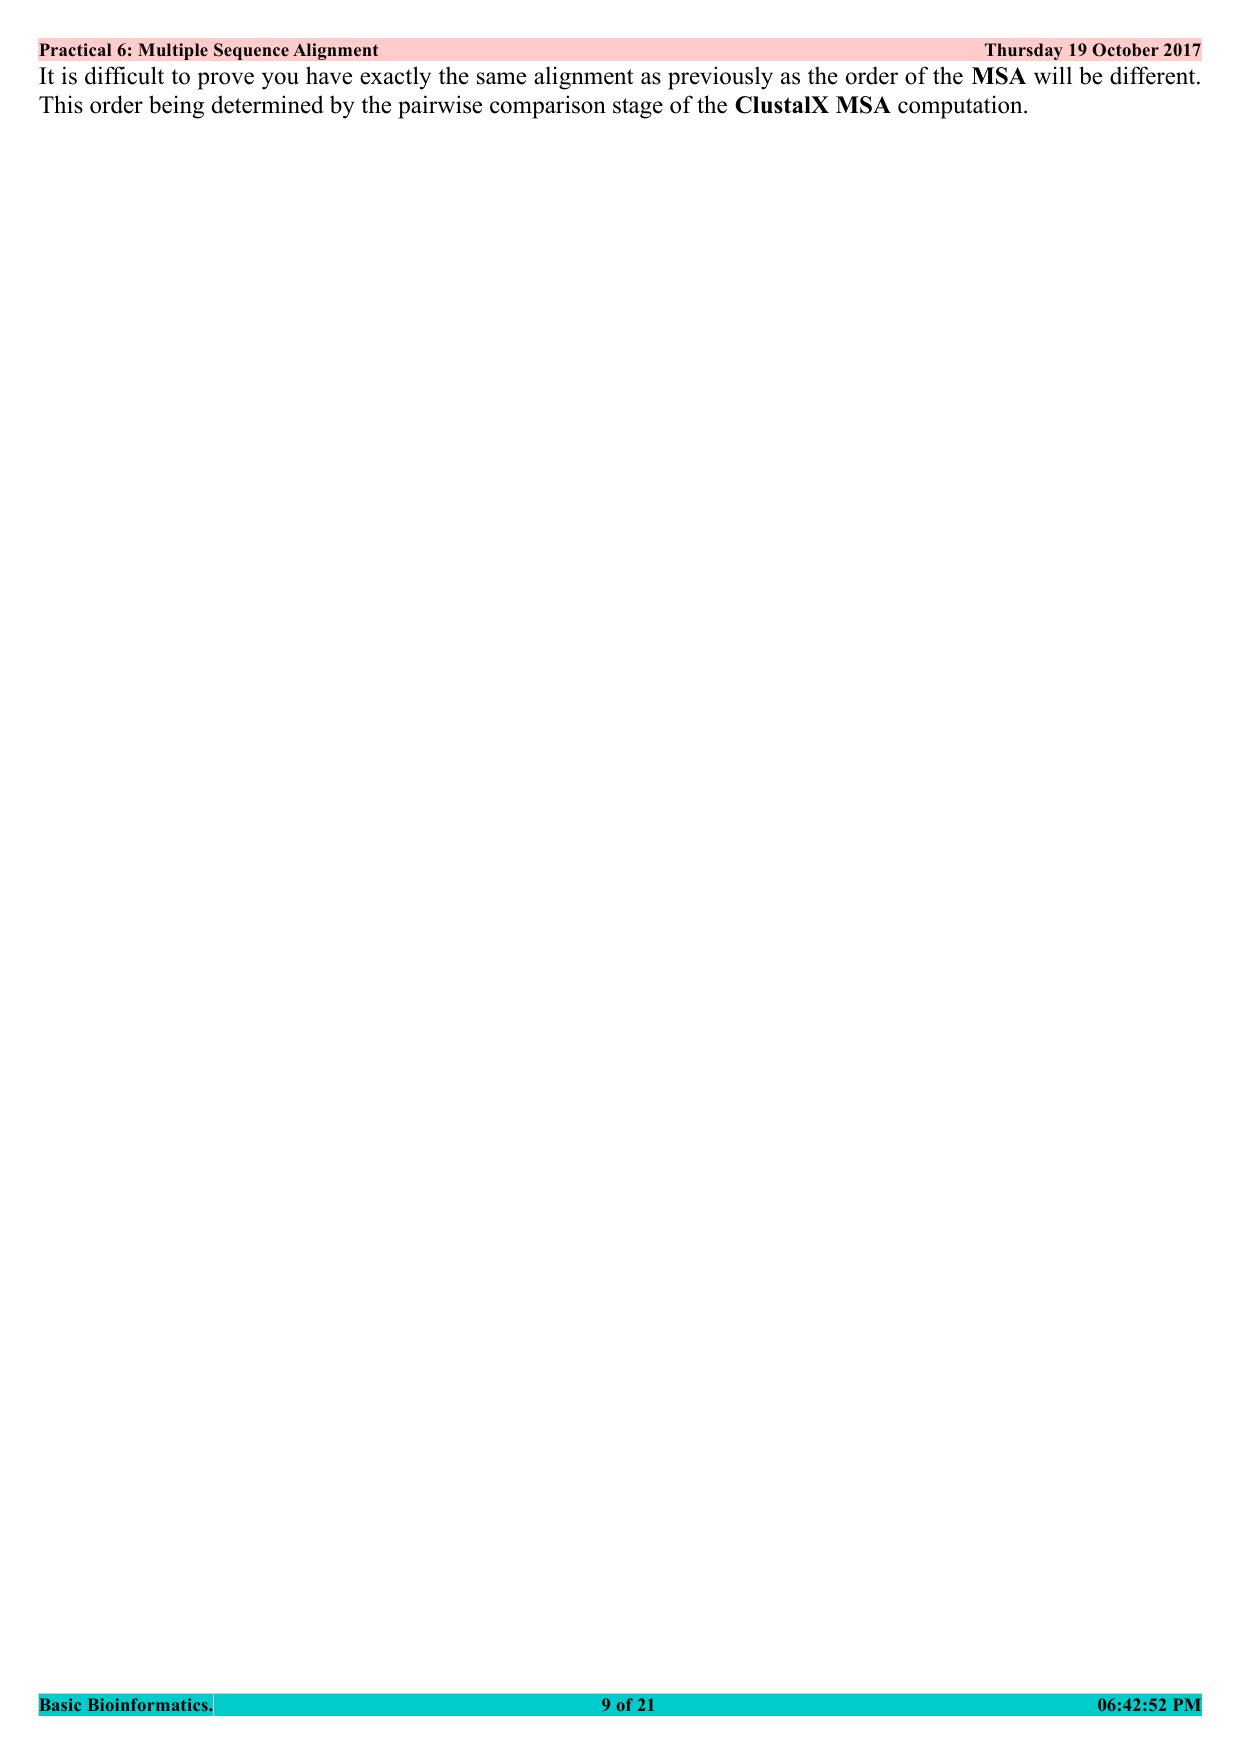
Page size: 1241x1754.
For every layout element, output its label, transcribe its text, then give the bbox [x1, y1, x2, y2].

text It is difficult to prove you have exactly the same alignment as previously as the order of the MSA will be different. This order being determined by the pairwise comparison stage of the ClustalX MSA computation. [38, 61, 1202, 119]
